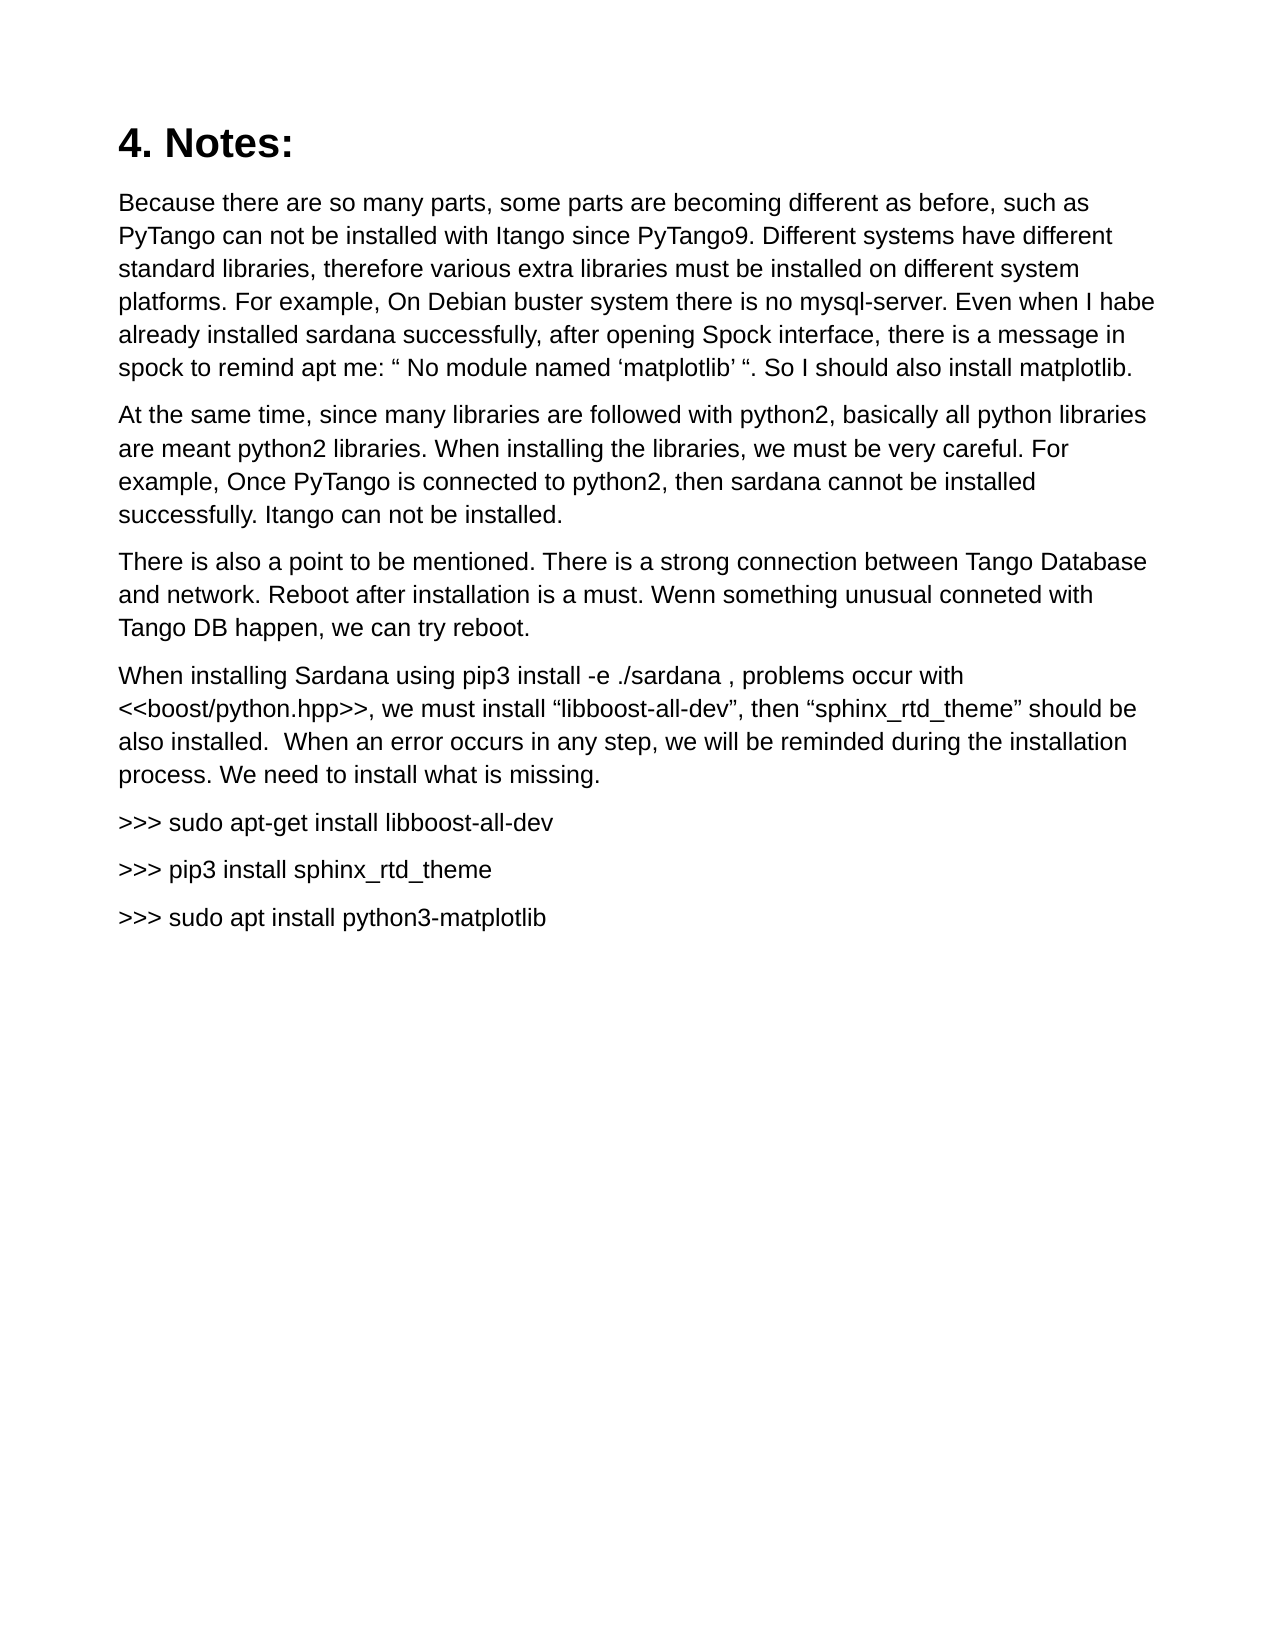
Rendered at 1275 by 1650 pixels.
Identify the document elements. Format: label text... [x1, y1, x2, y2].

text 4. Notes: [118, 118, 1157, 166]
text >>> sudo apt-get install libboost-all-dev [118, 807, 1157, 836]
text Because there are so many parts, some parts are becoming different as before, such as PyTango can not be installed with Itango since PyTango9. Different systems have different standard libraries, therefore various extra libraries must be installed on different system platforms. For example, On Debian buster system there is no mysql-server. Even when I habe already installed sardana successfully, after opening Spock interface, there is a message in spock to remind apt me: “ No module named ‘matplotlib’ “. So I should also install matplotlib. [118, 188, 1157, 382]
text >>> pip3 install sphinx_rtd_theme [118, 855, 1157, 884]
text When installing Sardana using pip3 install -e ./sardana , problems occur with <<boost/python.hpp>>, we must install “libboost-all-dev”, then “sphinx_rtd_theme” should be also installed. When an error occurs in any step, we will be reminded during the installation process. We need to install what is missing. [118, 661, 1157, 789]
text At the same time, since many libraries are followed with python2, basically all python libraries are meant python2 libraries. When installing the libraries, we must be very careful. For example, Once PyTango is connected to python2, then sardana cannot be installed successfully. Itango can not be installed. [118, 401, 1157, 528]
text There is also a point to be mentioned. There is a strong connection between Tango Database and network. Reboot after installation is a must. Wenn something unusual conneted with Tango DB happen, we can try reboot. [118, 547, 1157, 642]
text >>> sudo apt install python3-matplotlib [118, 903, 1157, 931]
